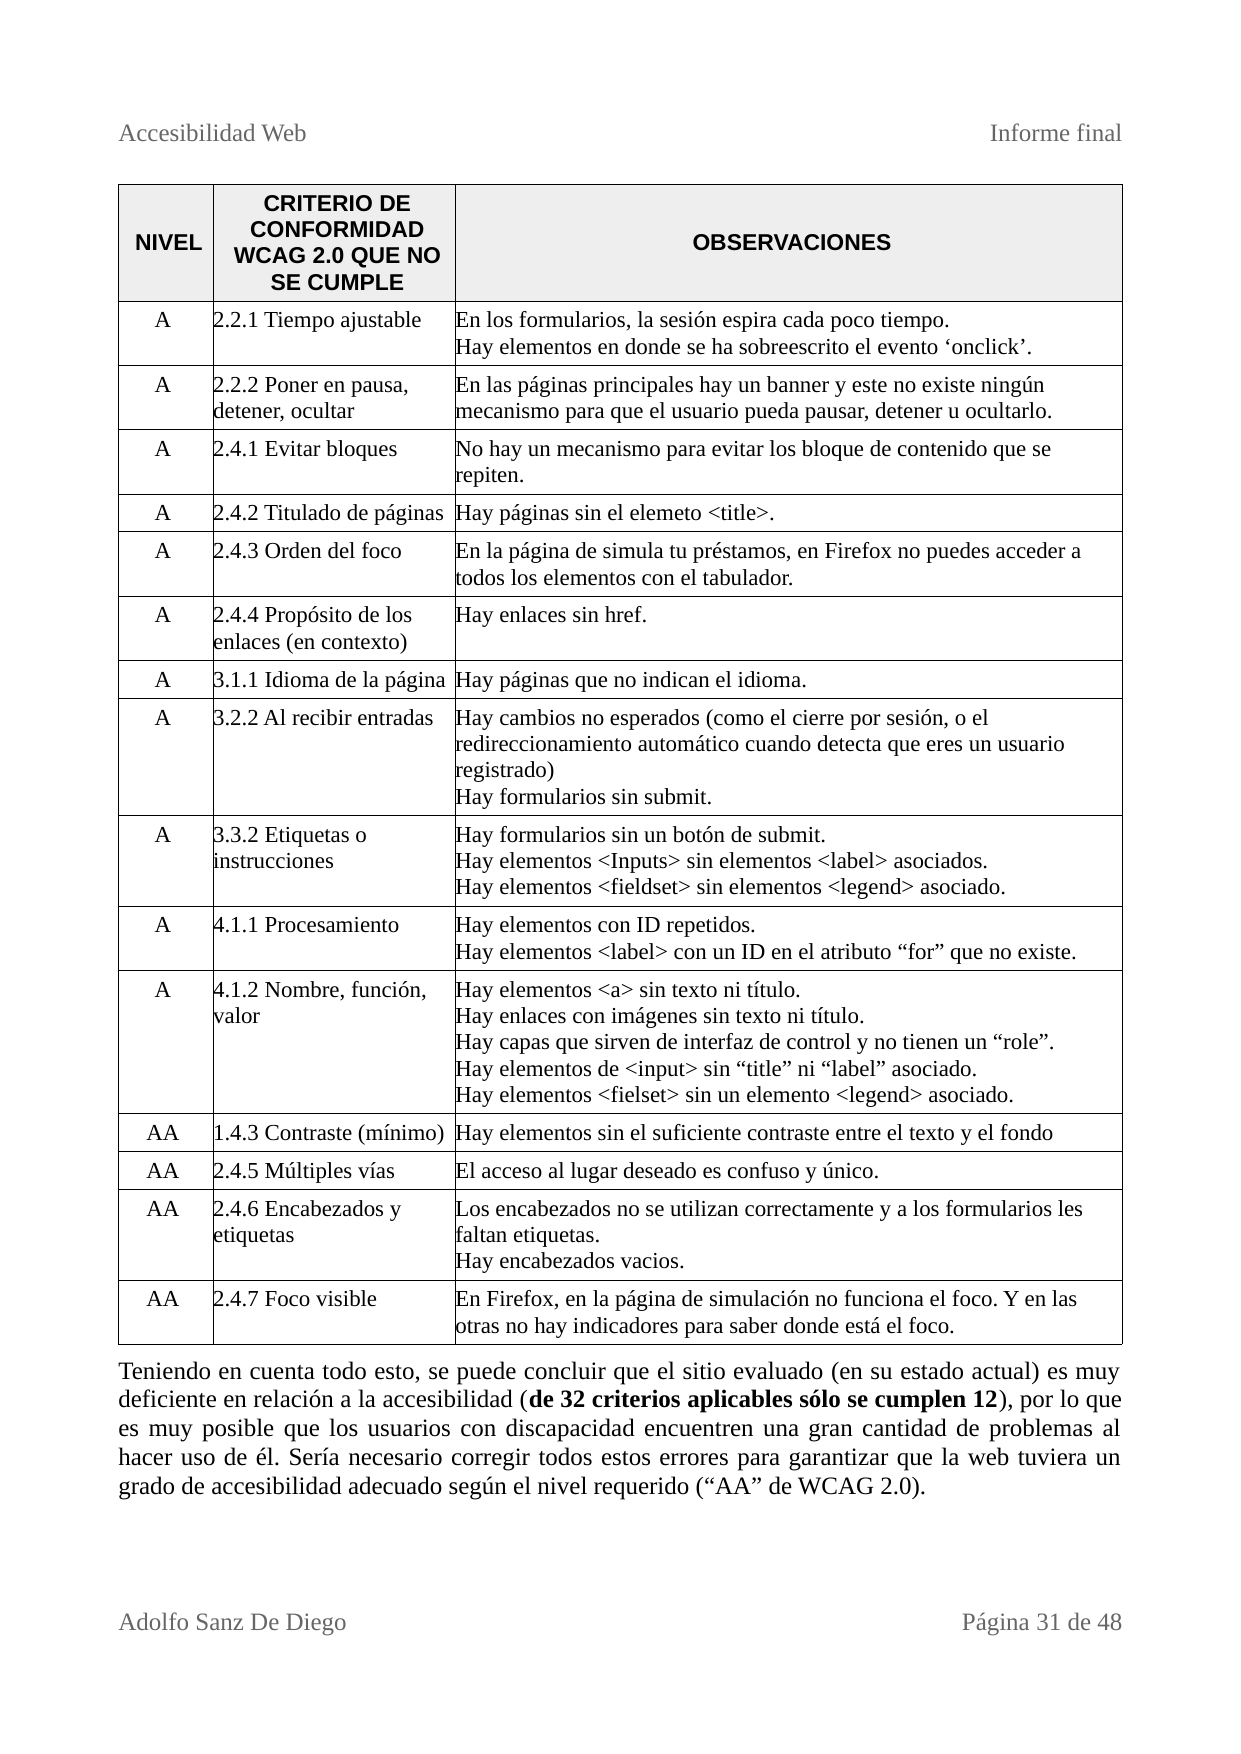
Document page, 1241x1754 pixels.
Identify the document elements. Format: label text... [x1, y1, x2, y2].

table_cell Hay elementos <a> sin texto ni título. Hay enlaces con imágenes sin texto ni título. Hay capas que sirven de interfaz de control y no tienen un “role”. Hay elementos de <input> sin “title” ni “label” asociado. Hay elementos <fielset> sin un elemento <legend> asociado. [456, 971, 1122, 1113]
table_cell Hay formularios sin un botón de submit. Hay elementos <Inputs> sin elementos <label> asociados. Hay elementos <fieldset> sin elementos <legend> asociado. [456, 816, 1122, 906]
table_cell A [119, 532, 213, 596]
table_cell Hay elementos sin el suficiente contraste entre el texto y el fondo [456, 1114, 1122, 1151]
table_cell 2.4.4 Propósito de los enlaces (en contexto) [214, 597, 455, 660]
table_cell 1.4.3 Contraste (mínimo) [214, 1114, 455, 1151]
table_header CRITERIO DE CONFORMIDAD WCAG 2.0 QUE NO SE CUMPLE [214, 185, 455, 301]
table_cell 2.4.1 Evitar bloques [214, 430, 455, 493]
table_cell A [119, 907, 213, 970]
table_cell A [119, 699, 213, 815]
table_cell 3.1.1 Idioma de la página [214, 661, 455, 698]
table_cell Hay páginas que no indican el idioma. [456, 661, 1122, 698]
table_cell En las páginas principales hay un banner y este no existe ningún mecanismo para que el usuario pueda pausar, detener u ocultarlo. [456, 366, 1122, 429]
table_cell AA [119, 1281, 213, 1344]
table_cell En los formularios, la sesión espira cada poco tiempo. Hay elementos en donde se ha sobreescrito el evento ‘onclick’. [456, 302, 1122, 365]
table_cell 2.4.6 Encabezados y etiquetas [214, 1190, 455, 1279]
table_cell A [119, 430, 213, 493]
table_cell A [119, 971, 213, 1113]
table_cell El acceso al lugar deseado es confuso y único. [456, 1152, 1122, 1189]
table_cell Hay elementos con ID repetidos. Hay elementos <label> con un ID en el atributo “for” que no existe. [456, 907, 1122, 970]
table_cell 2.2.2 Poner en pausa, detener, ocultar [214, 366, 455, 429]
table_cell No hay un mecanismo para evitar los bloque de contenido que se repiten. [456, 430, 1122, 493]
table_cell A [119, 661, 213, 698]
table_cell 3.3.2 Etiquetas o instrucciones [214, 816, 455, 906]
table_header OBSERVACIONES [456, 185, 1122, 301]
table_cell Hay páginas sin el elemeto <title>. [456, 495, 1122, 531]
table_cell 2.2.1 Tiempo ajustable [214, 302, 455, 365]
table_cell 3.2.2 Al recibir entradas [214, 699, 455, 815]
table_cell A [119, 366, 213, 429]
table_cell En la página de simula tu préstamos, en Firefox no puedes acceder a todos los elementos con el tabulador. [456, 532, 1122, 596]
table_cell Hay cambios no esperados (como el cierre por sesión, o el redireccionamiento automático cuando detecta que eres un usuario registrado) Hay formularios sin submit. [456, 699, 1122, 815]
text Teniendo en cuenta todo esto, se puede concluir que el sitio evaluado (en su estado actual) es muy deficiente en relación a la accesibilidad (de 32 criterios aplicables sólo se cumplen 12), por lo que es muy posible que los usuarios con discapacidad encuentren una gran cantidad de problemas al hacer uso de él. Sería necesario corregir todos estos errores para garantizar que la web tuviera un grado de accesibilidad adecuado según el nivel requerido (“AA” de WCAG 2.0). [118, 1356, 1122, 1499]
table_header NIVEL [119, 185, 213, 301]
table_cell 4.1.2 Nombre, función, valor [214, 971, 455, 1113]
table_cell A [119, 495, 213, 531]
table_cell A [119, 302, 213, 365]
table_cell AA [119, 1190, 213, 1279]
table_cell 2.4.5 Múltiples vías [214, 1152, 455, 1189]
table_cell 2.4.3 Orden del foco [214, 532, 455, 596]
table_cell AA [119, 1114, 213, 1151]
table_cell Los encabezados no se utilizan correctamente y a los formularios les faltan etiquetas. Hay encabezados vacios. [456, 1190, 1122, 1279]
table_cell 4.1.1 Procesamiento [214, 907, 455, 970]
table_cell Hay enlaces sin href. [456, 597, 1122, 660]
table_cell 2.4.2 Titulado de páginas [214, 495, 455, 531]
table_cell A [119, 597, 213, 660]
table_cell A [119, 816, 213, 906]
table_cell AA [119, 1152, 213, 1189]
table_cell En Firefox, en la página de simulación no funciona el foco. Y en las otras no hay indicadores para saber donde está el foco. [456, 1281, 1122, 1344]
table_cell 2.4.7 Foco visible [214, 1281, 455, 1344]
